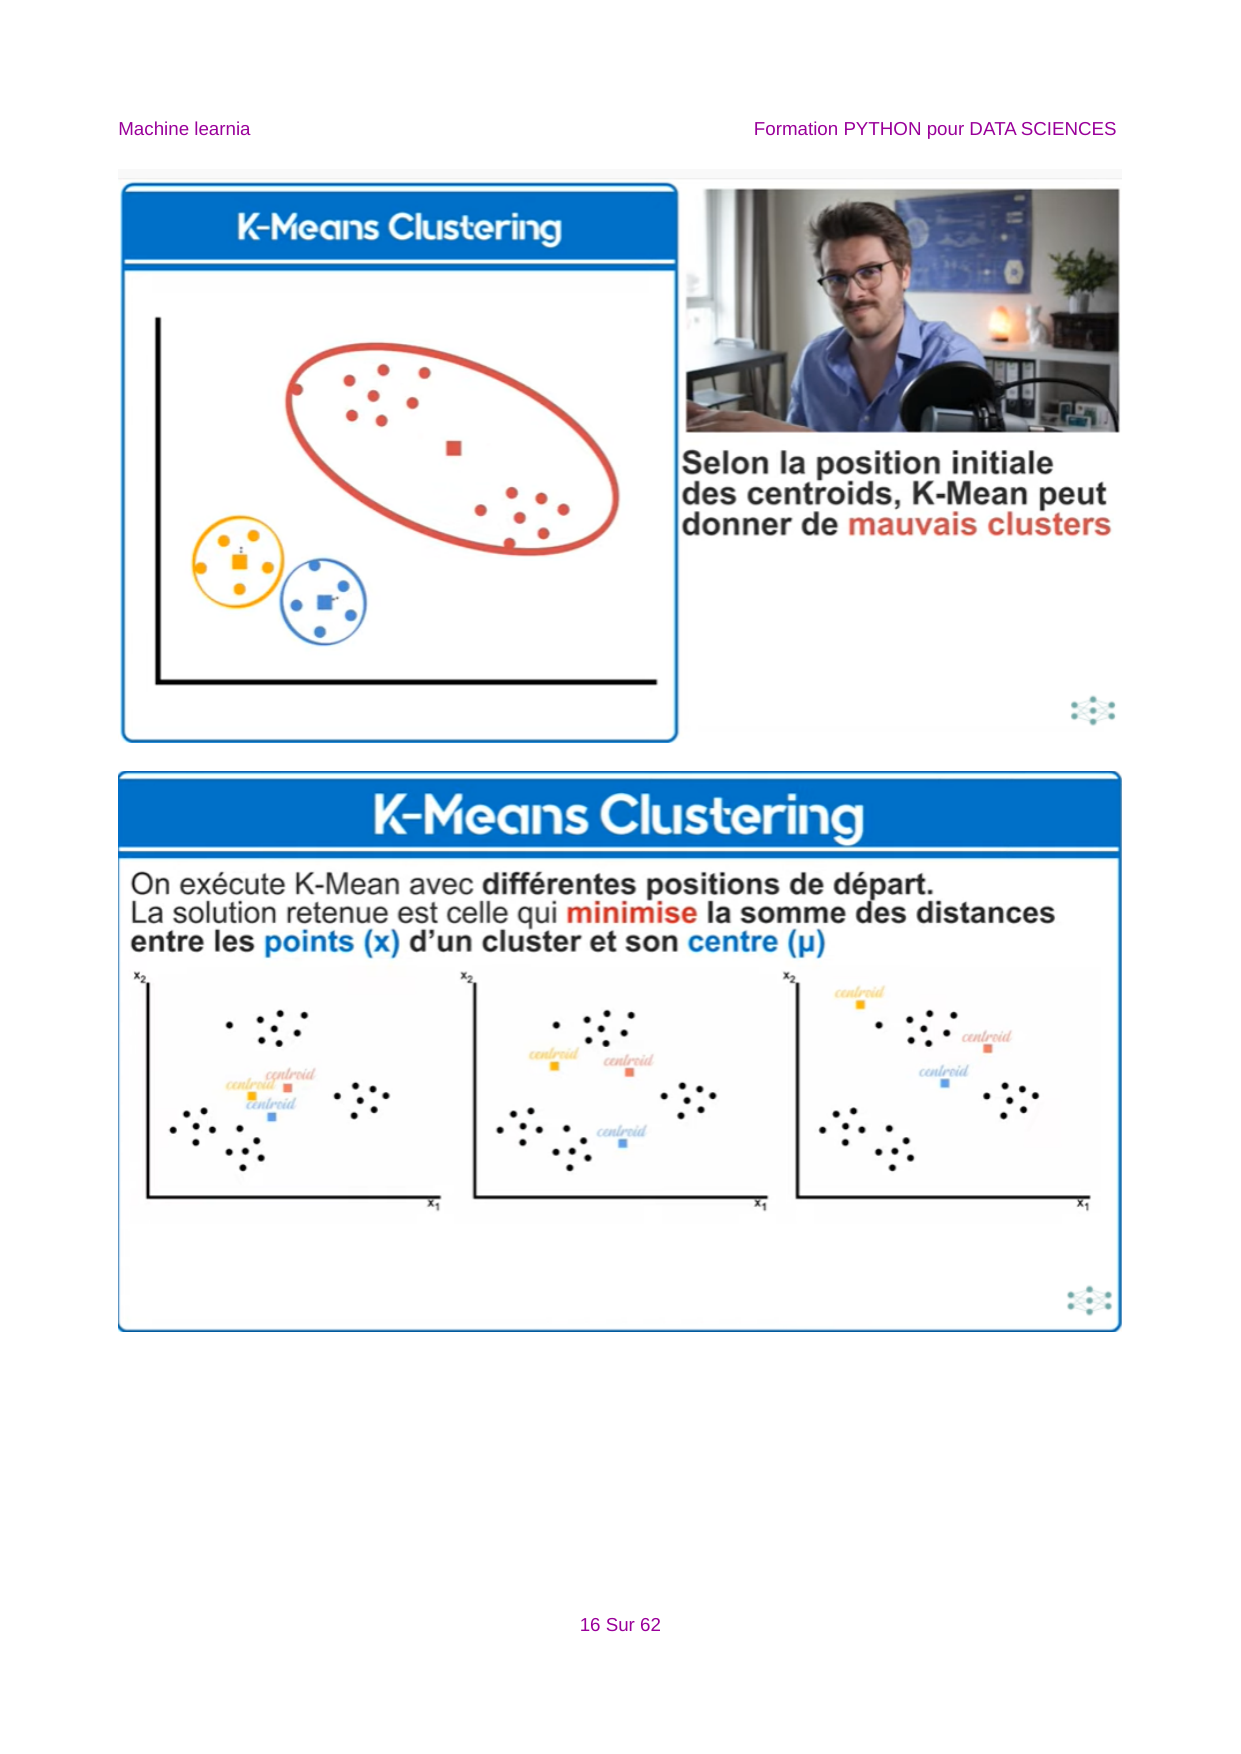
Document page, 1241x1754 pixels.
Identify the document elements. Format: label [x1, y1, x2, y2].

picture [118, 771, 1122, 1332]
picture [118, 169, 1122, 743]
